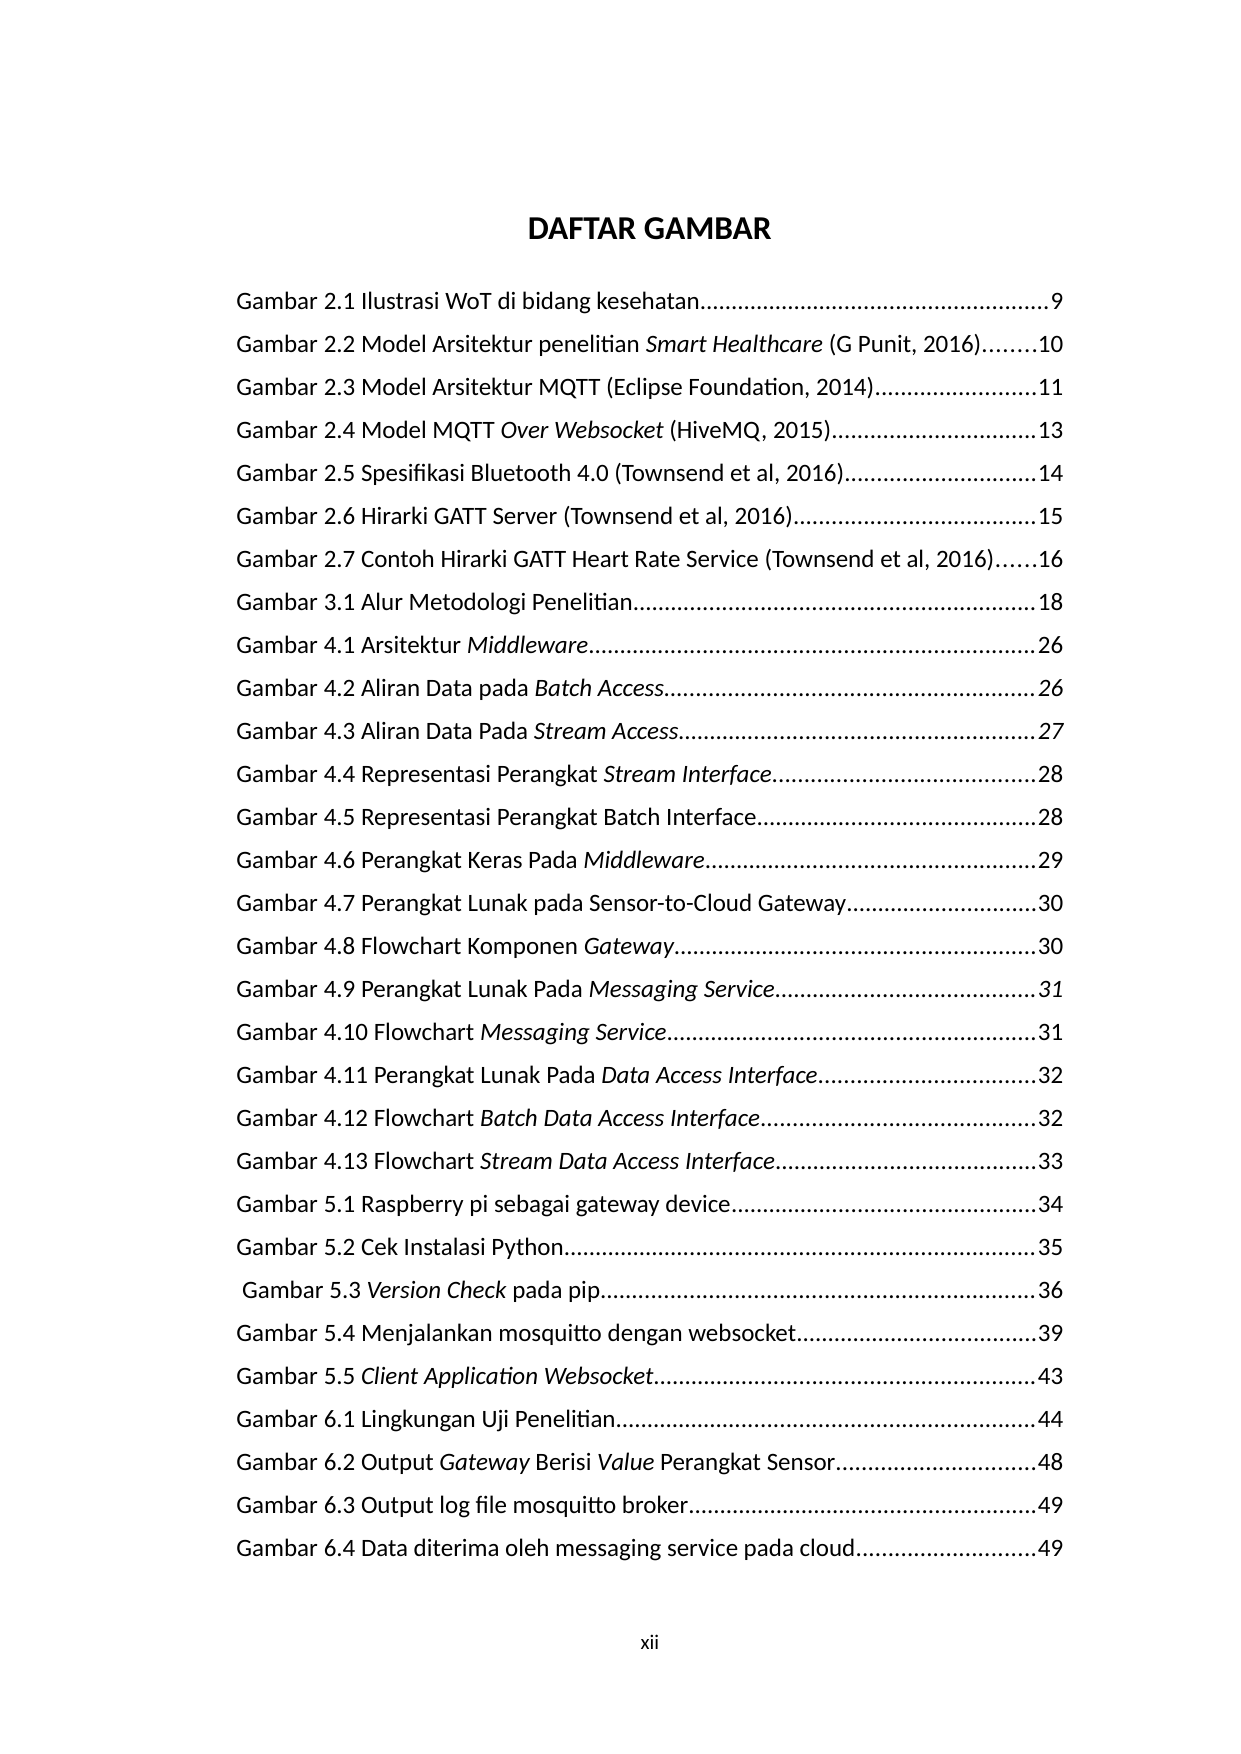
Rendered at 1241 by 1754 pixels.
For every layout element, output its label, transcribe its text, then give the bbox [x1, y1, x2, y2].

subtitle DAFTAR GAMBAR [236, 207, 1063, 247]
text Gambar ‎4.12 Flowchart Batch Data Access Interface 32 [236, 1102, 1063, 1133]
text Gambar ‎4.13 Flowchart Stream Data Access Interface 33 [236, 1145, 1063, 1176]
text Gambar ‎4.4 Representasi Perangkat Stream Interface 28 [236, 758, 1063, 789]
text Gambar ‎5.5 Client Application Websocket 43 [236, 1361, 1063, 1391]
text Gambar ‎4.5 Representasi Perangkat Batch Interface 28 [236, 801, 1063, 832]
text Gambar ‎2.2 Model Arsitektur penelitian Smart Healthcare (G Punit, 2016) 10 [236, 328, 1063, 358]
text Gambar ‎5.1 Raspberry pi sebagai gateway device 34 [236, 1188, 1063, 1219]
text Gambar ‎4.9 Perangkat Lunak Pada Messaging Service 31 [236, 973, 1063, 1004]
text Gambar ‎6.4 Data diterima oleh messaging service pada cloud 49 [236, 1533, 1063, 1563]
text Gambar ‎2.3 Model Arsitektur MQTT (Eclipse Foundation, 2014) 11 [236, 371, 1063, 402]
text Gambar ‎4.8 Flowchart Komponen Gateway 30 [236, 930, 1063, 961]
text Gambar ‎4.2 Aliran Data pada Batch Access 26 [236, 672, 1063, 703]
text Gambar ‎5.3 Version Check pada pip 36 [236, 1274, 1063, 1305]
text Gambar ‎5.2 Cek Instalasi Python 35 [236, 1231, 1063, 1262]
text Gambar ‎2.4 Model MQTT Over Websocket (HiveMQ, 2015) 13 [236, 414, 1063, 444]
text Gambar ‎4.6 Perangkat Keras Pada Middleware 29 [236, 844, 1063, 875]
text Gambar ‎6.1 Lingkungan Uji Penelitian 44 [236, 1403, 1063, 1434]
text Gambar ‎5.4 Menjalankan mosquitto dengan websocket 39 [236, 1317, 1063, 1348]
text Gambar ‎6.3 Output log file mosquitto broker 49 [236, 1489, 1063, 1520]
text Gambar ‎2.1 Ilustrasi WoT di bidang kesehatan 9 [236, 285, 1063, 316]
text Gambar ‎2.5 Spesifikasi Bluetooth 4.0 (Townsend et al, 2016) 14 [236, 457, 1063, 488]
text Gambar ‎2.6 Hirarki GATT Server (Townsend et al, 2016) 15 [236, 500, 1063, 531]
text Gambar ‎2.7 Contoh Hirarki GATT Heart Rate Service (Townsend et al, 2016) 16 [236, 543, 1063, 574]
text Gambar ‎4.10 Flowchart Messaging Service 31 [236, 1016, 1063, 1047]
text Gambar ‎4.7 Perangkat Lunak pada Sensor-to-Cloud Gateway 30 [236, 887, 1063, 918]
text Gambar ‎4.1 Arsitektur Middleware 26 [236, 629, 1063, 660]
text Gambar ‎4.3 Aliran Data Pada Stream Access 27 [236, 715, 1063, 746]
text Gambar ‎4.11 Perangkat Lunak Pada Data Access Interface 32 [236, 1059, 1063, 1090]
text Gambar ‎6.2 Output Gateway Berisi Value Perangkat Sensor 48 [236, 1447, 1063, 1477]
text Gambar ‎3.1 Alur Metodologi Penelitian 18 [236, 586, 1063, 617]
